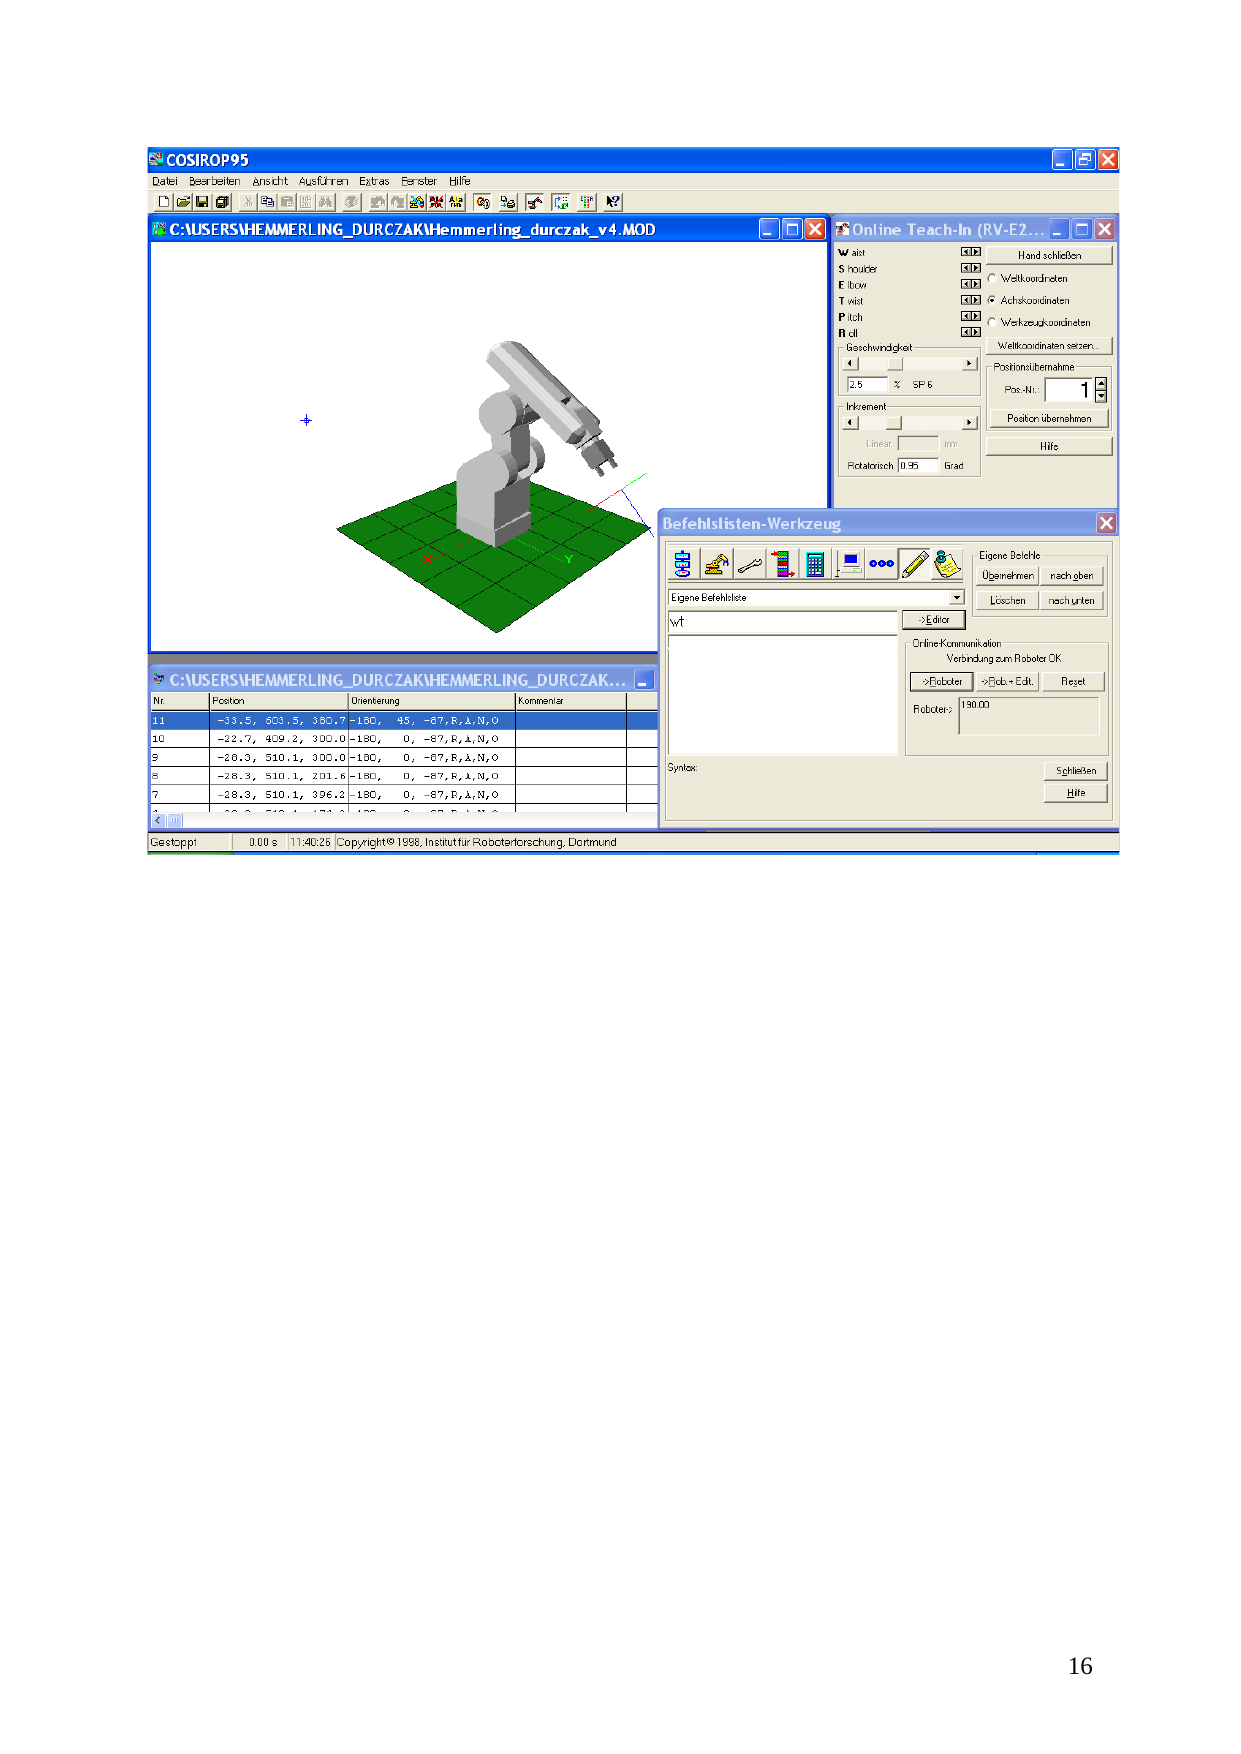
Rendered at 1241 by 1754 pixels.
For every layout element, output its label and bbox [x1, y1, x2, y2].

picture [147, 147, 1120, 855]
